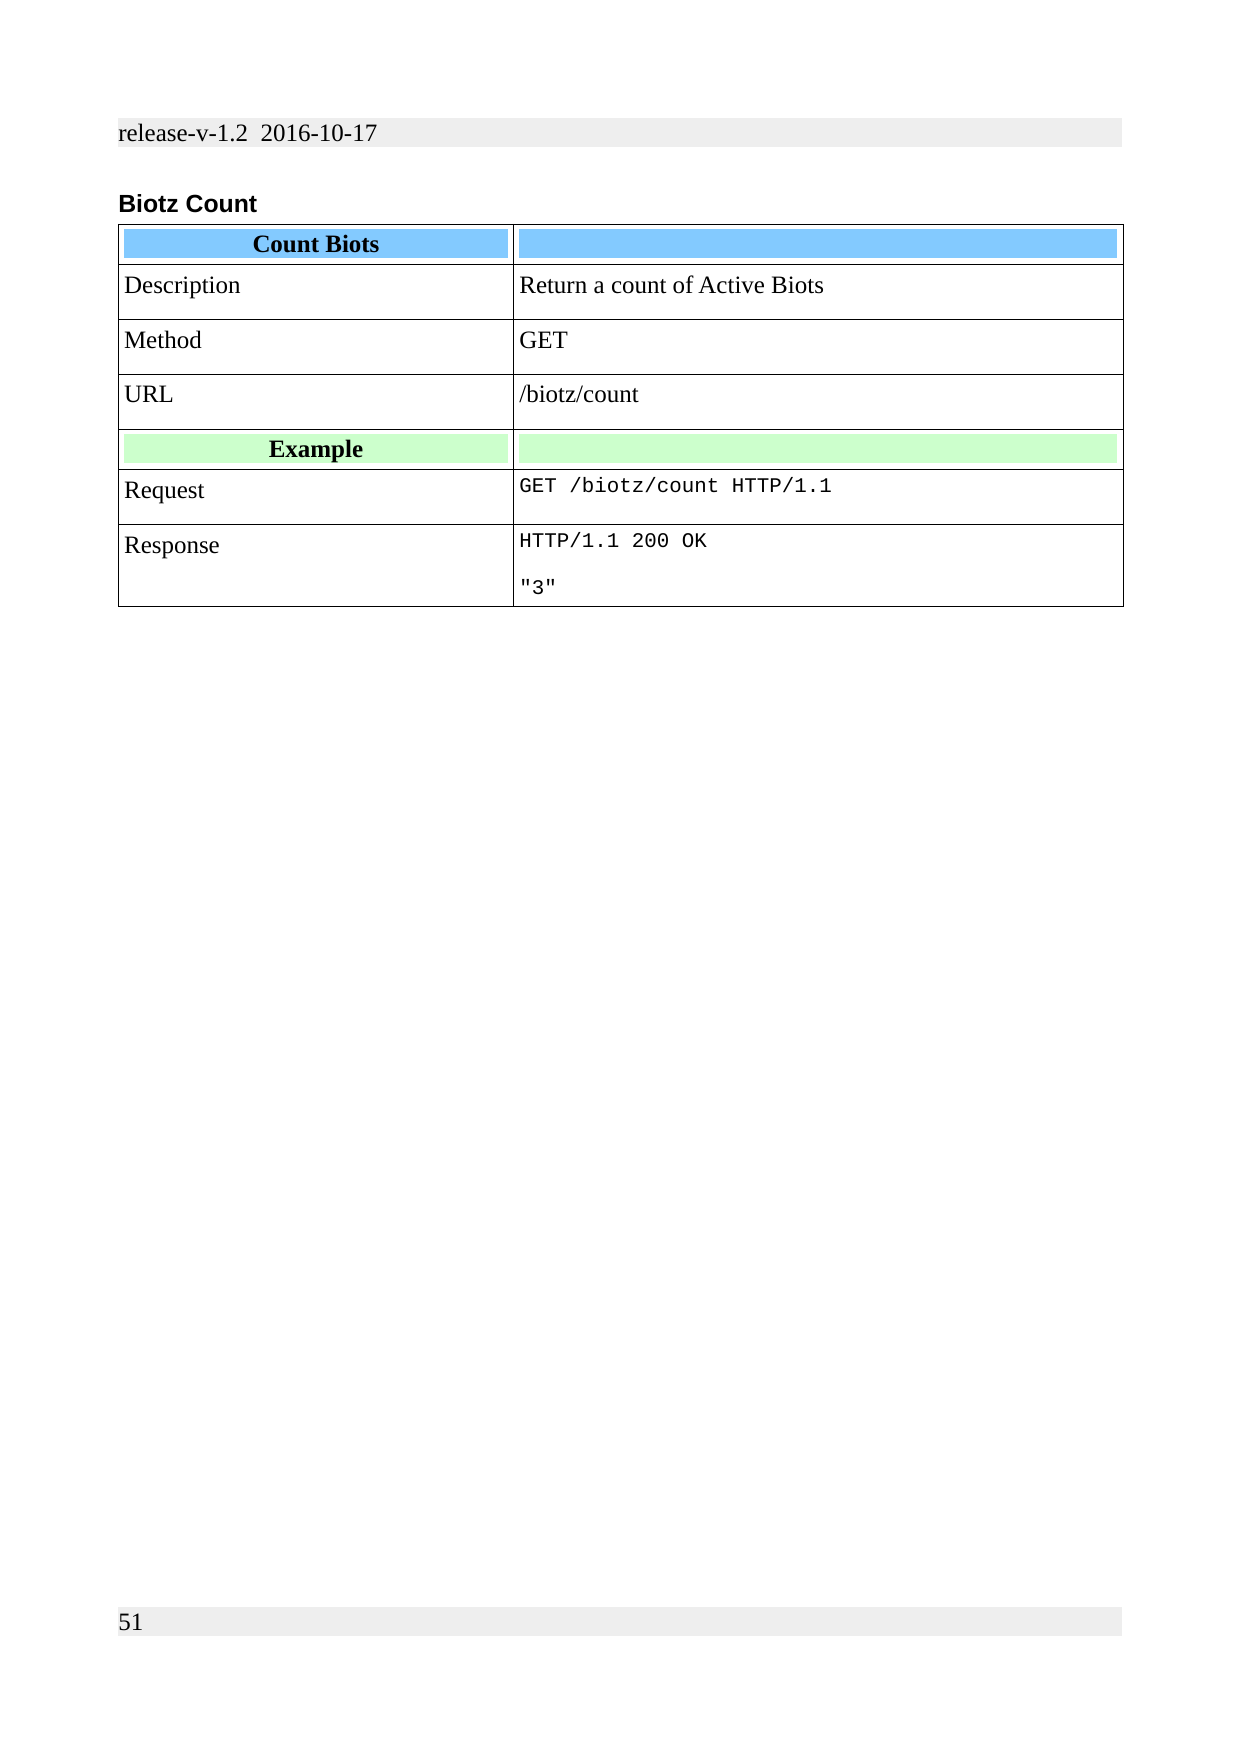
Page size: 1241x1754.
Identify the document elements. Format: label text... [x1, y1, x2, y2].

table_cell Return a count of Active Biots [514, 265, 1123, 319]
table_cell Description [119, 265, 513, 319]
table_cell URL [119, 375, 513, 429]
table_cell Method [119, 320, 513, 374]
table_cell [514, 430, 1123, 469]
table_cell GET [514, 320, 1123, 374]
table_cell Example [119, 430, 513, 469]
table_header Count Biots [119, 225, 513, 264]
subtitle Biotz Count [118, 189, 1122, 217]
table_header GET /biotz/count HTTP/1.1 [514, 470, 1123, 524]
table_header Request [119, 470, 513, 524]
table_header [514, 225, 1123, 264]
table_cell HTTP/1.1 200 OK "3" [514, 525, 1123, 606]
table_cell Response [119, 525, 513, 606]
table_cell /biotz/count [514, 375, 1123, 429]
